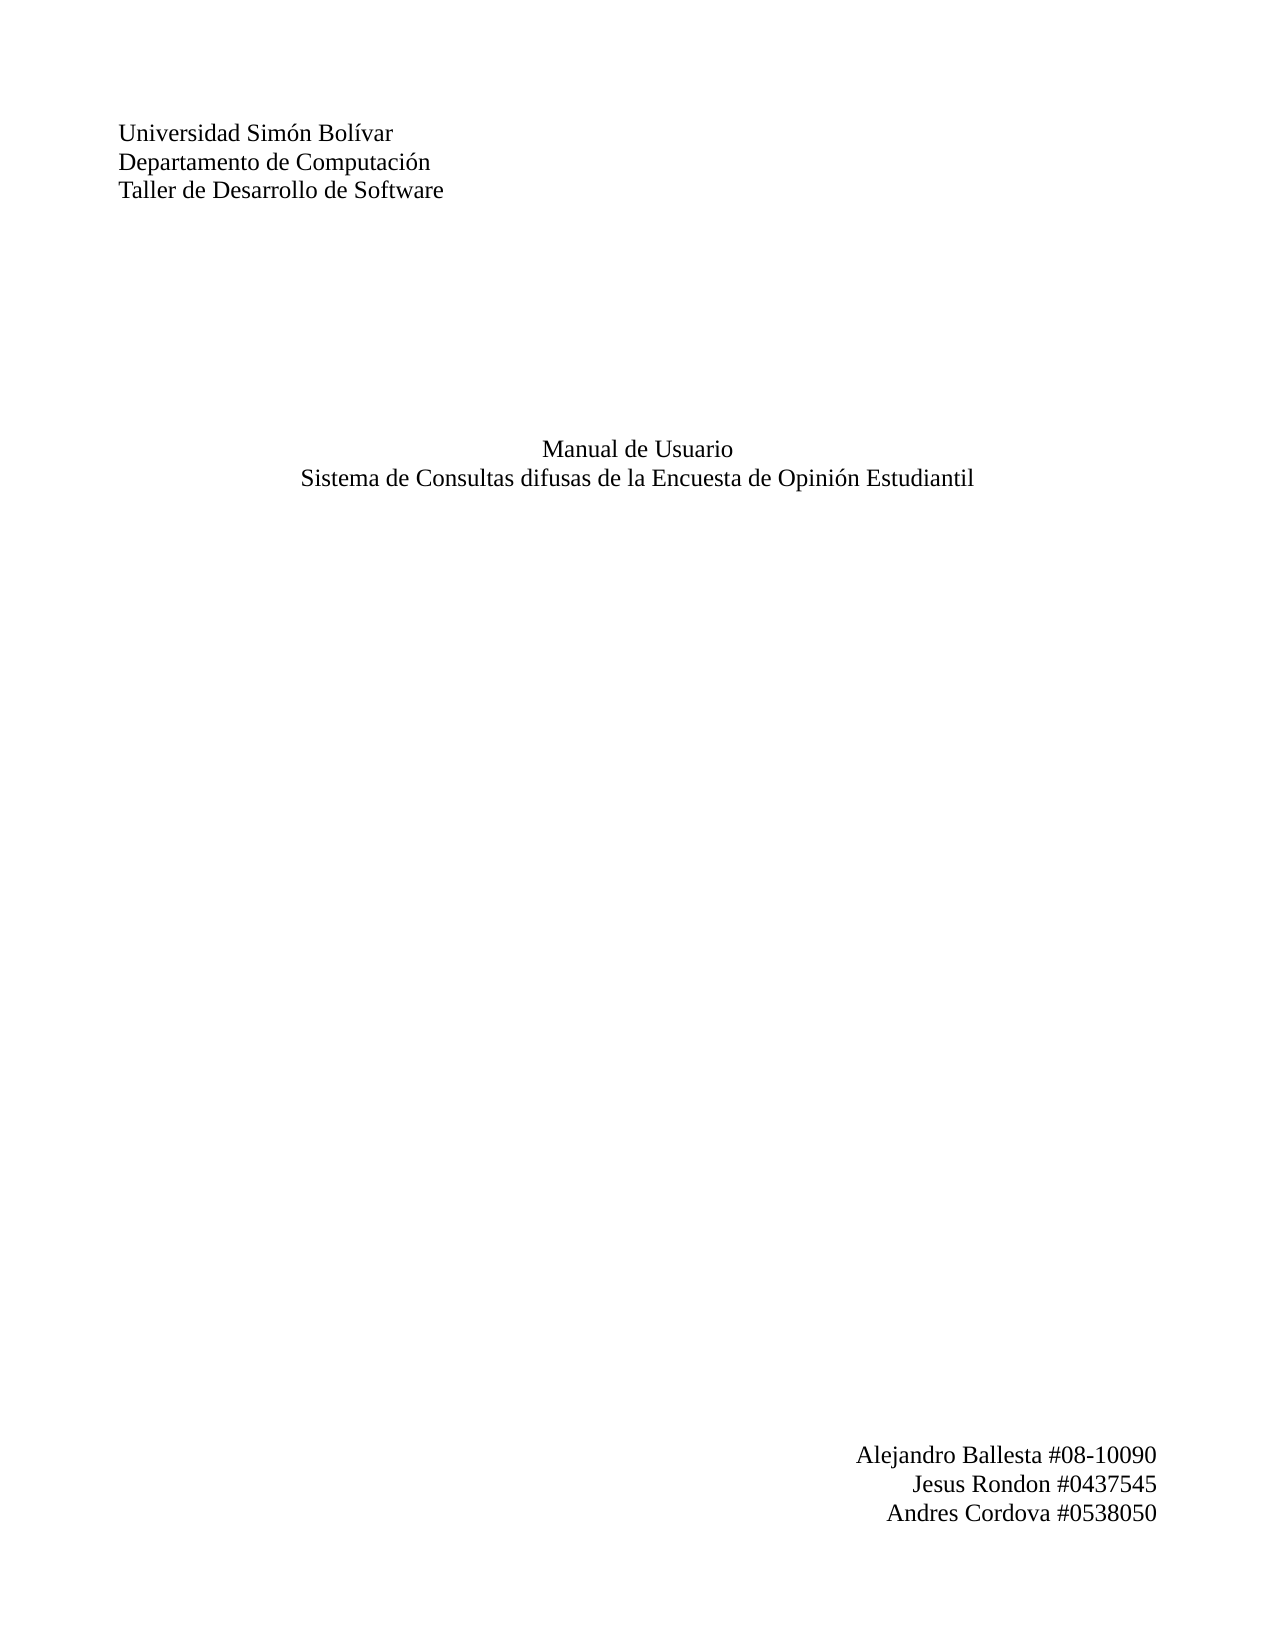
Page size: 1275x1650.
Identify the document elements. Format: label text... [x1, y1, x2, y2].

text Sistema de Consultas difusas de la Encuesta de Opinión Estudiantil [118, 463, 1157, 492]
text Taller de Desarrollo de Software [118, 176, 1157, 204]
text Jesus Rondon #0437545 [118, 1469, 1157, 1498]
text Departamento de Computación [118, 147, 1157, 176]
text Manual de Usuario [118, 434, 1157, 463]
text Andres Cordova #0538050 [118, 1498, 1157, 1527]
text Alejandro Ballesta #08-10090 [118, 1441, 1157, 1469]
text Universidad Simón Bolívar [118, 118, 1157, 147]
